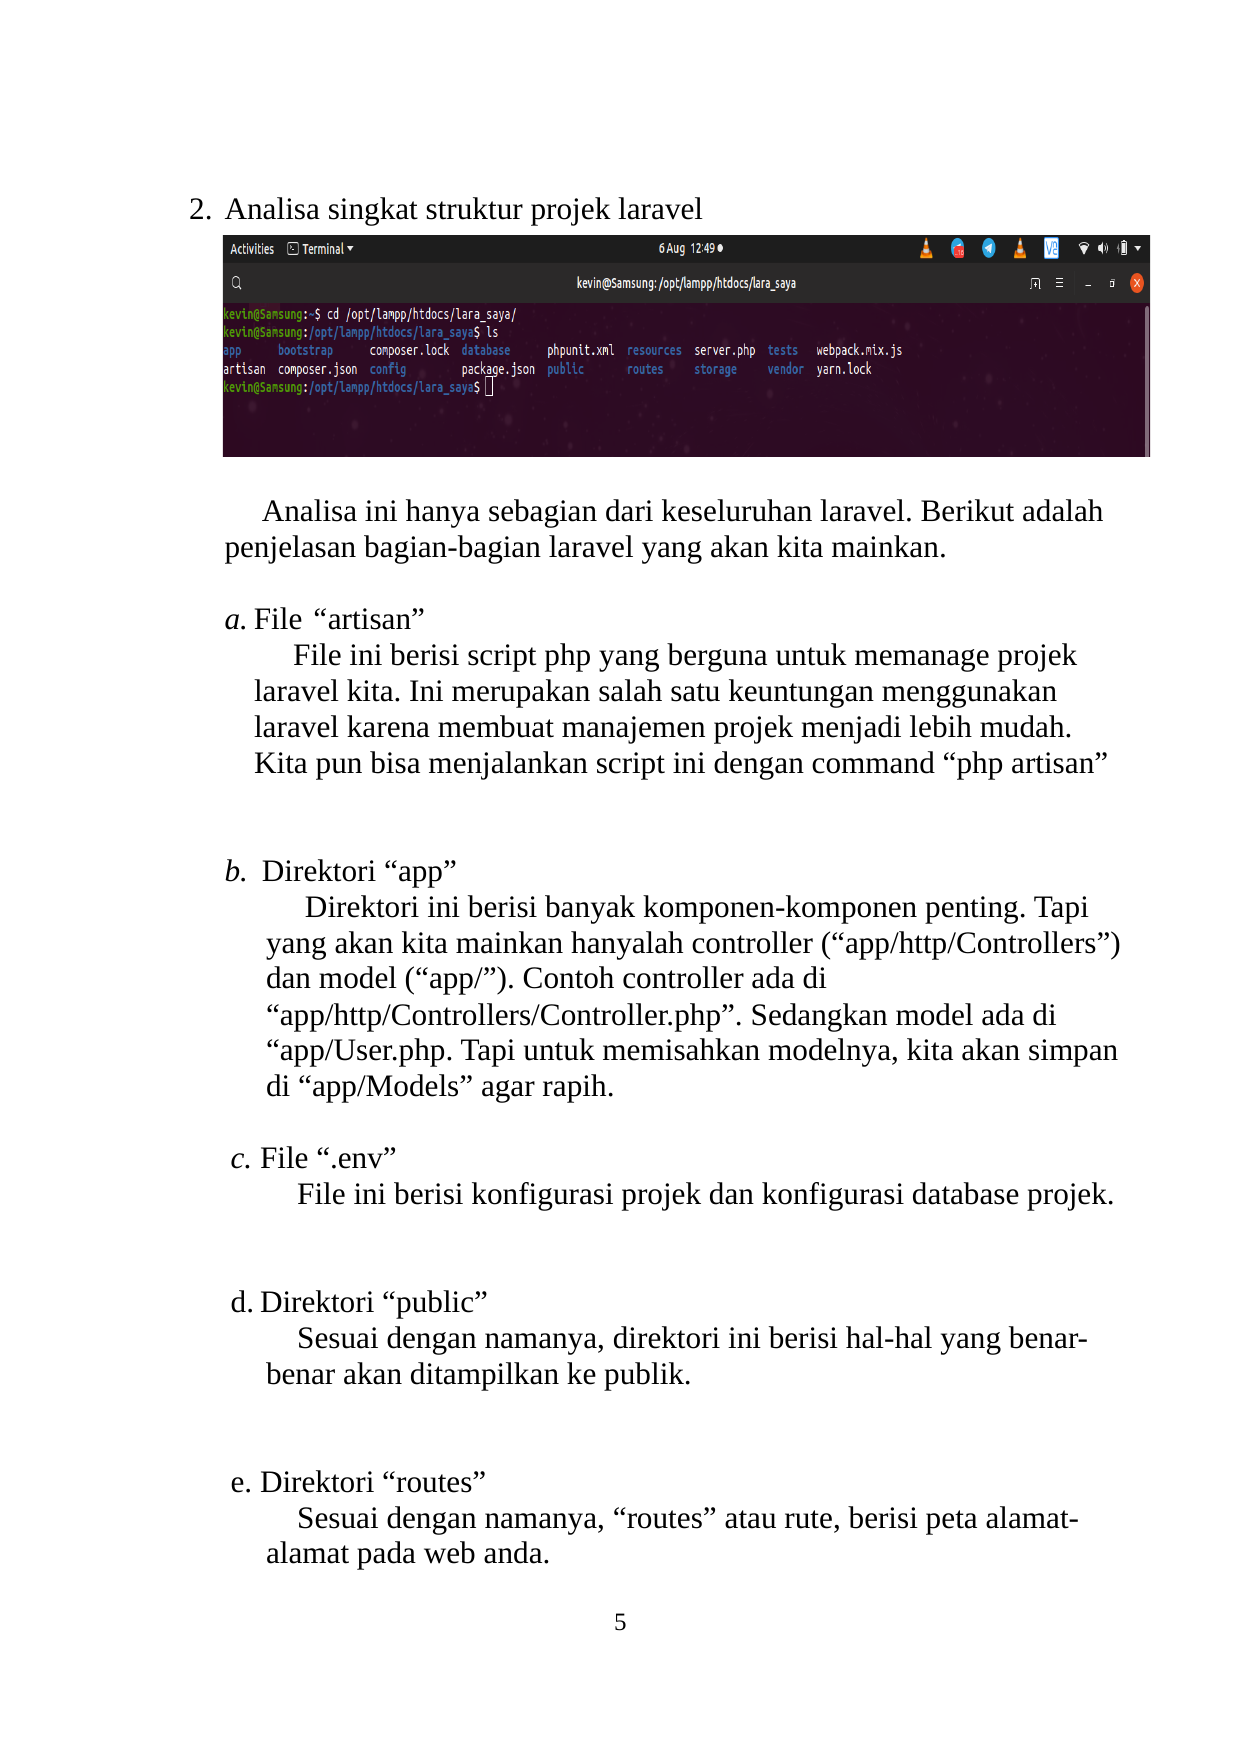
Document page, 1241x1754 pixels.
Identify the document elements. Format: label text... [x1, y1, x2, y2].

list File ini berisi script php yang berguna untuk memanage projek laravel kita. Ini merupakan salah satu keuntungan menggunakan laravel karena membuat manajemen projek menjadi lebih mudah. Kita pun bisa menjalankan script ini dengan command “php artisan” [254, 636, 1122, 780]
list File “.env” [230, 1139, 1122, 1175]
list File ini berisi konfigurasi projek dan konfigurasi database projek. [266, 1175, 1122, 1211]
list Direktori ini berisi banyak komponen-komponen penting. Tapi yang akan kita mainkan hanyalah controller (“app/http/Controllers”) dan model (“app/”). Contoh controller ada di “app/http/Controllers/Controller.php”. Sedangkan model ada di “app/User.php. Tapi untuk memisahkan modelnya, kita akan simpan di “app/Models” agar rapih. [266, 888, 1122, 1103]
list Sesuai dengan namanya, direktori ini berisi hal-hal yang benar-benar akan ditampilkan ke publik. [266, 1319, 1122, 1391]
list Direktori “routes” [230, 1463, 1122, 1499]
list File “artisan” [224, 600, 1122, 636]
list Sesuai dengan namanya, “routes” atau rute, berisi peta alamat-alamat pada web anda. [266, 1499, 1122, 1571]
list Direktori “public” [230, 1283, 1122, 1319]
list Direktori “app” [224, 852, 1122, 888]
text Analisa ini hanya sebagian dari keseluruhan laravel. Berikut adalah penjelasan bagian-bagian laravel yang akan kita mainkan. [224, 493, 1122, 564]
list Analisa singkat struktur projek laravel [189, 190, 1122, 226]
